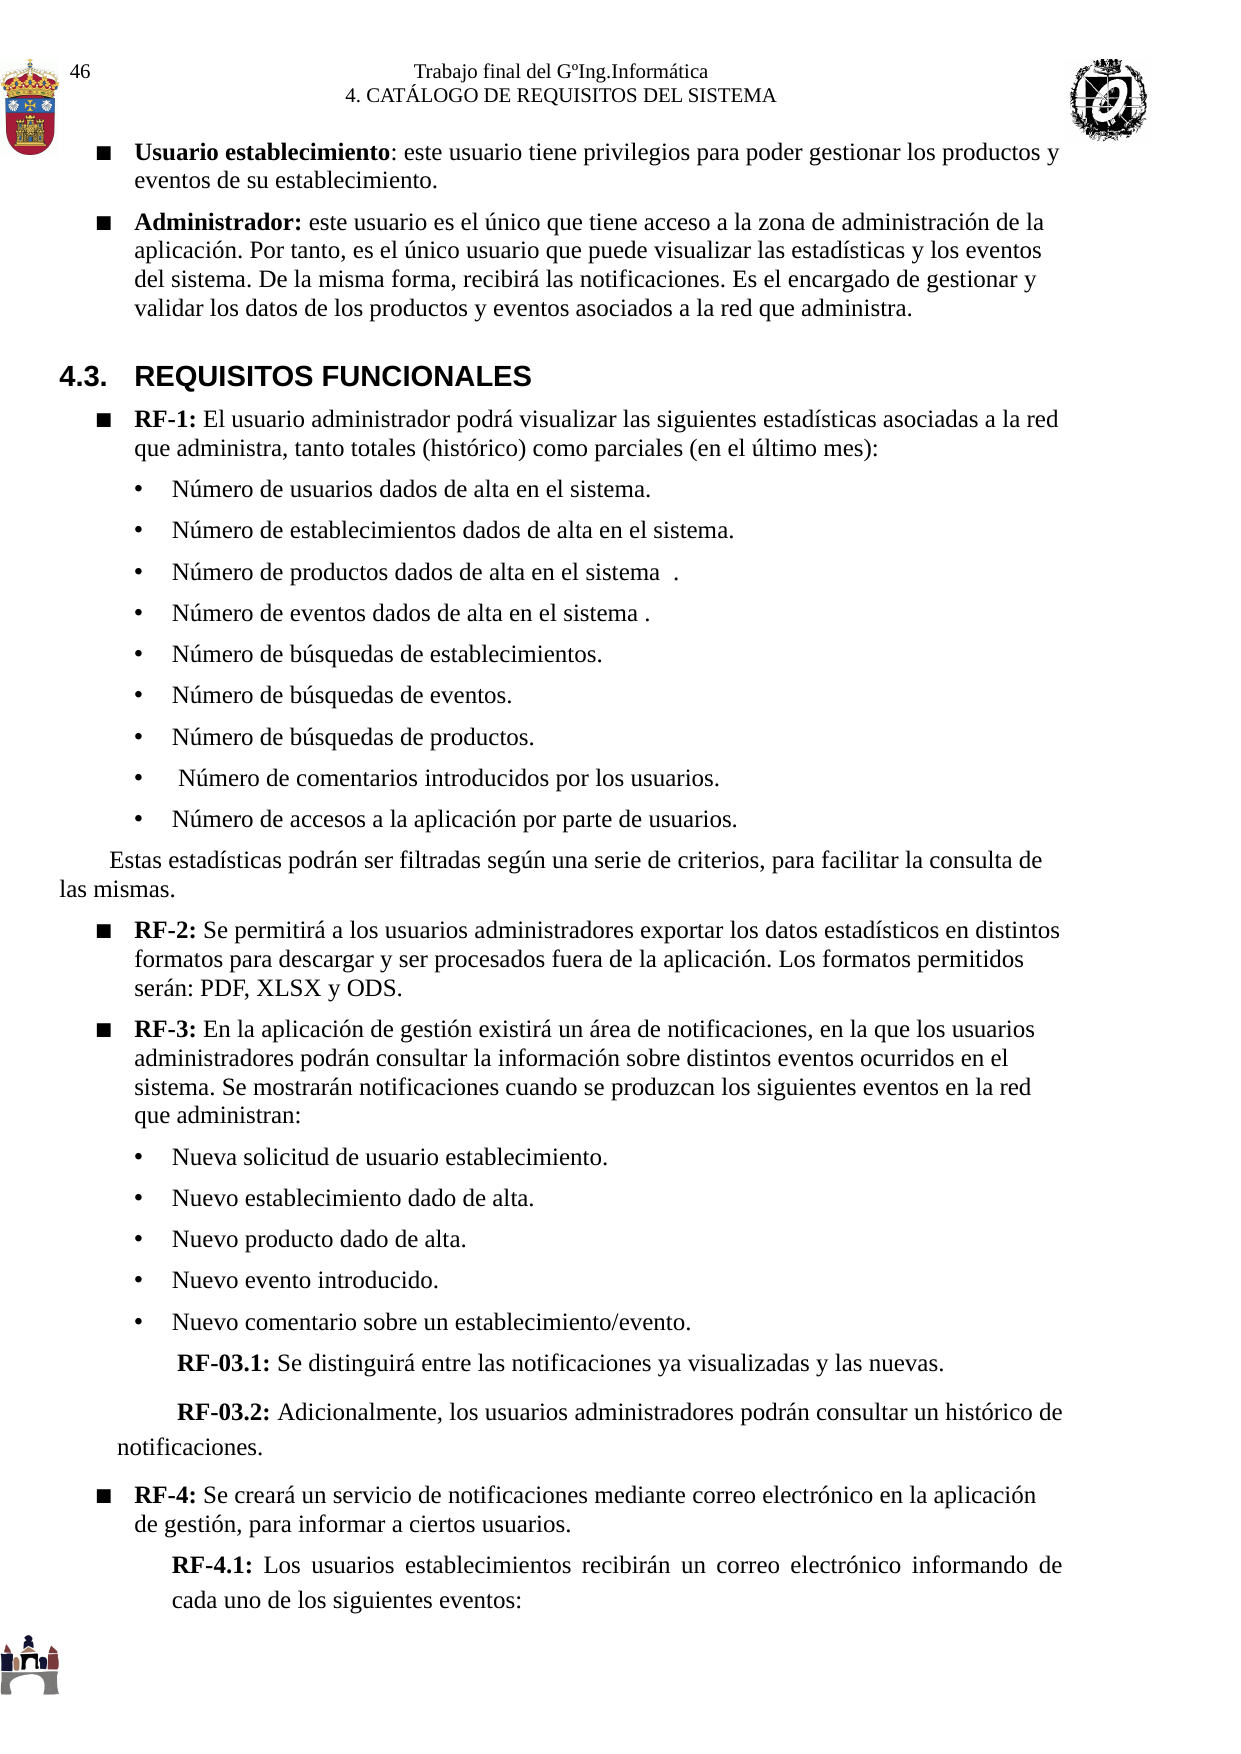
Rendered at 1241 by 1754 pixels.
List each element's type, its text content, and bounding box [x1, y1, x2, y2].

list Administrador: este usuario es el único que tiene acceso a la zona de administración de la aplicación. Por tanto, es el único usuario que puede visualizar las estadísticas y los eventos del sistema. De la misma forma, recibirá las notificaciones. Es el encargado de gestionar y validar los datos de los productos y eventos asociados a la red que administra. [97, 207, 1063, 322]
list Nuevo comentario sobre un establecimiento/evento. [134, 1307, 1063, 1336]
text RF-03.1: Se distinguirá entre las notificaciones ya visualizadas y las nuevas. [117, 1348, 1063, 1377]
list Nuevo evento introducido. [134, 1266, 1063, 1294]
list Número de productos dados de alta en el sistema . [134, 557, 1063, 586]
picture [0, 1634, 59, 1695]
list Número de búsquedas de establecimientos. [134, 639, 1063, 668]
list RF-4.1: Los usuarios establecimientos recibirán un correo electrónico informando de cada uno de los siguientes eventos: [134, 1551, 1063, 1614]
list RF-2: Se permitirá a los usuarios administradores exportar los datos estadísticos en distintos formatos para descargar y ser procesados fuera de la aplicación. Los formatos permitidos serán: PDF, XLSX y ODS. [97, 916, 1063, 1002]
list Usuario establecimiento: este usuario tiene privilegios para poder gestionar los productos y eventos de su establecimiento. [97, 137, 1063, 194]
list RF-3: En la aplicación de gestión existirá un área de notificaciones, en la que los usuarios administradores podrán consultar la información sobre distintos eventos ocurridos en el sistema. Se mostrarán notificaciones cuando se produzcan los siguientes eventos en la red que administran: [97, 1014, 1063, 1129]
list Nueva solicitud de usuario establecimiento. [134, 1142, 1063, 1171]
list Número de búsquedas de eventos. [134, 681, 1063, 709]
list Número de comentarios introducidos por los usuarios. [134, 763, 1063, 792]
text RF-03.2: Adicionalmente, los usuarios administradores podrán consultar un histórico de notificaciones. [117, 1397, 1063, 1460]
list Número de accesos a la aplicación por parte de usuarios. [134, 804, 1063, 833]
picture [0, 59, 59, 155]
subtitle REQUISITOS FUNCIONALES [59, 359, 1063, 392]
picture [1063, 59, 1152, 144]
list RF-4: Se creará un servicio de notificaciones mediante correo electrónico en la aplicación de gestión, para informar a ciertos usuarios. [97, 1481, 1063, 1538]
list Número de búsquedas de productos. [134, 722, 1063, 751]
list Número de usuarios dados de alta en el sistema. [134, 474, 1063, 503]
list Número de establecimientos dados de alta en el sistema. [134, 516, 1063, 544]
text Estas estadísticas podrán ser filtradas según una serie de criterios, para facilitar la consulta de las mismas. [59, 846, 1063, 903]
list Nuevo producto dado de alta. [134, 1224, 1063, 1253]
list RF-1: El usuario administrador podrá visualizar las siguientes estadísticas asociadas a la red que administra, tanto totales (histórico) como parciales (en el último mes): [97, 404, 1063, 462]
list Número de eventos dados de alta en el sistema . [134, 598, 1063, 627]
list Nuevo establecimiento dado de alta. [134, 1183, 1063, 1212]
